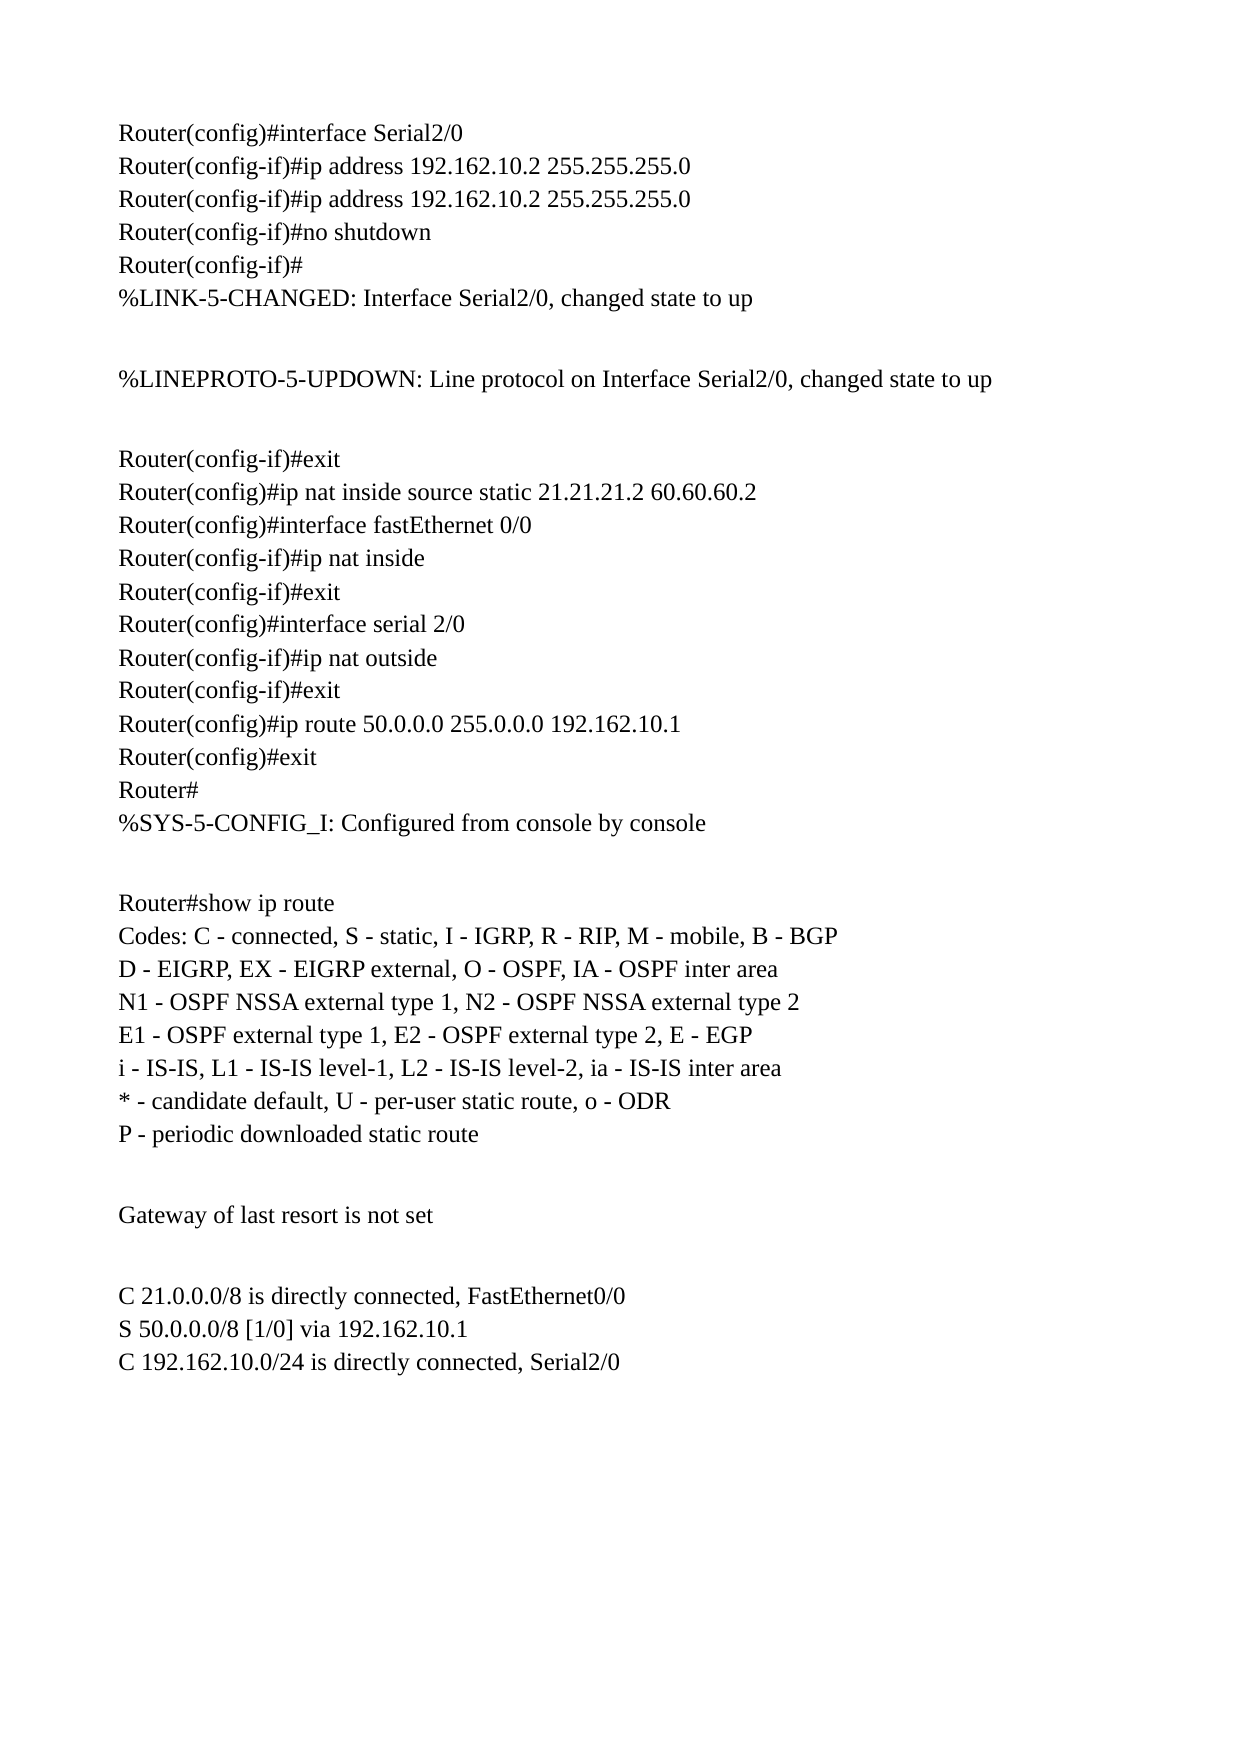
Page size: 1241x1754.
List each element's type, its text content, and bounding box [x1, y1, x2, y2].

text Router(config-if)#ip address 192.162.10.2 255.255.255.0 [118, 151, 1122, 180]
text Codes: C - connected, S - static, I - IGRP, R - RIP, M - mobile, B - BGP [118, 921, 1122, 950]
text S 50.0.0.0/8 [1/0] via 192.162.10.1 [118, 1314, 1122, 1342]
text %LINEPROTO-5-UPDOWN: Line protocol on Interface Serial2/0, changed state to up [118, 364, 1122, 393]
text Router(config-if)#exit [118, 577, 1122, 605]
text Router(config-if)# [118, 250, 1122, 279]
text Router(config)#interface serial 2/0 [118, 609, 1122, 638]
text E1 - OSPF external type 1, E2 - OSPF external type 2, E - EGP [118, 1020, 1122, 1049]
text Router(config-if)#ip address 192.162.10.2 255.255.255.0 [118, 184, 1122, 213]
text Router(config)#exit [118, 742, 1122, 770]
text %SYS-5-CONFIG_I: Configured from console by console [118, 808, 1122, 836]
text Router(config)#ip route 50.0.0.0 255.0.0.0 192.162.10.1 [118, 709, 1122, 737]
text Router(config-if)#ip nat inside [118, 543, 1122, 572]
text Router(config)#interface fastEthernet 0/0 [118, 511, 1122, 539]
text Router(config-if)#no shutdown [118, 217, 1122, 246]
text P - periodic downloaded static route [118, 1119, 1122, 1148]
text Gateway of last resort is not set [118, 1200, 1122, 1229]
text * - candidate default, U - per-user static route, o - ODR [118, 1086, 1122, 1115]
text C 192.162.10.0/24 is directly connected, Serial2/0 [118, 1347, 1122, 1376]
text Router(config-if)#exit [118, 444, 1122, 473]
text N1 - OSPF NSSA external type 1, N2 - OSPF NSSA external type 2 [118, 987, 1122, 1016]
text %LINK-5-CHANGED: Interface Serial2/0, changed state to up [118, 283, 1122, 312]
text Router(config)#interface Serial2/0 [118, 118, 1122, 147]
text Router# [118, 775, 1122, 803]
text Router#show ip route [118, 888, 1122, 917]
text Router(config)#ip nat inside source static 21.21.21.2 60.60.60.2 [118, 477, 1122, 506]
text i - IS-IS, L1 - IS-IS level-1, L2 - IS-IS level-2, ia - IS-IS inter area [118, 1053, 1122, 1082]
text Router(config-if)#ip nat outside [118, 643, 1122, 671]
text D - EIGRP, EX - EIGRP external, O - OSPF, IA - OSPF inter area [118, 954, 1122, 983]
text Router(config-if)#exit [118, 676, 1122, 704]
text C 21.0.0.0/8 is directly connected, FastEthernet0/0 [118, 1281, 1122, 1309]
